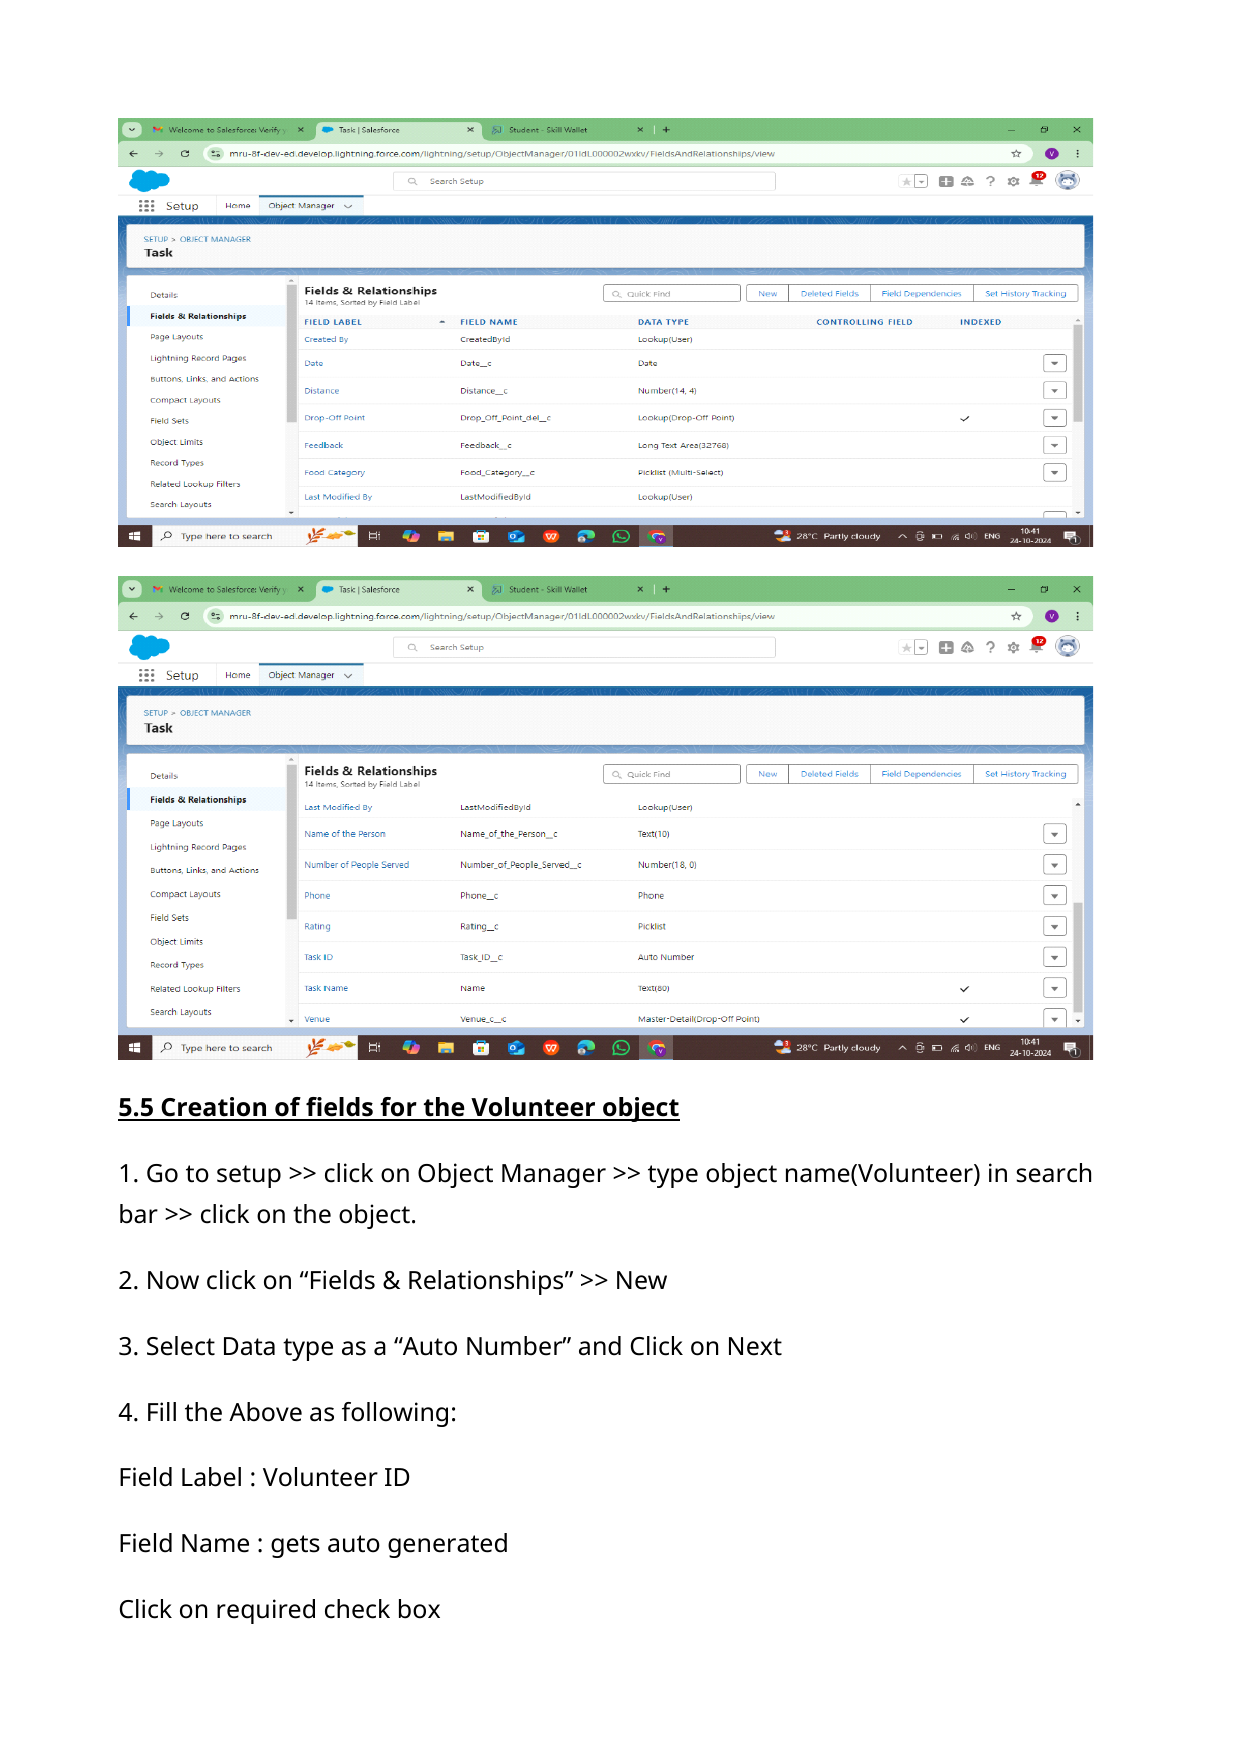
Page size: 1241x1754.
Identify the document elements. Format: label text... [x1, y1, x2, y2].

text 4. Fill the Above as following: [118, 1394, 1122, 1428]
text 3. Select Data type as a “Auto Number” and Click on Next [118, 1328, 1122, 1362]
text 5.5 Creation of fields for the Volunteer object [118, 1090, 1122, 1124]
text Field Name : gets auto generated [118, 1526, 1122, 1560]
text Field Label : Volunteer ID [118, 1460, 1122, 1494]
text Click on required check box [118, 1592, 1122, 1626]
text 2. Now click on “Fields & Relationships” >> New [118, 1263, 1122, 1297]
text 1. Go to setup >> click on Object Manager >> type object name(Volunteer) in search bar >> click on the object. [118, 1156, 1122, 1231]
